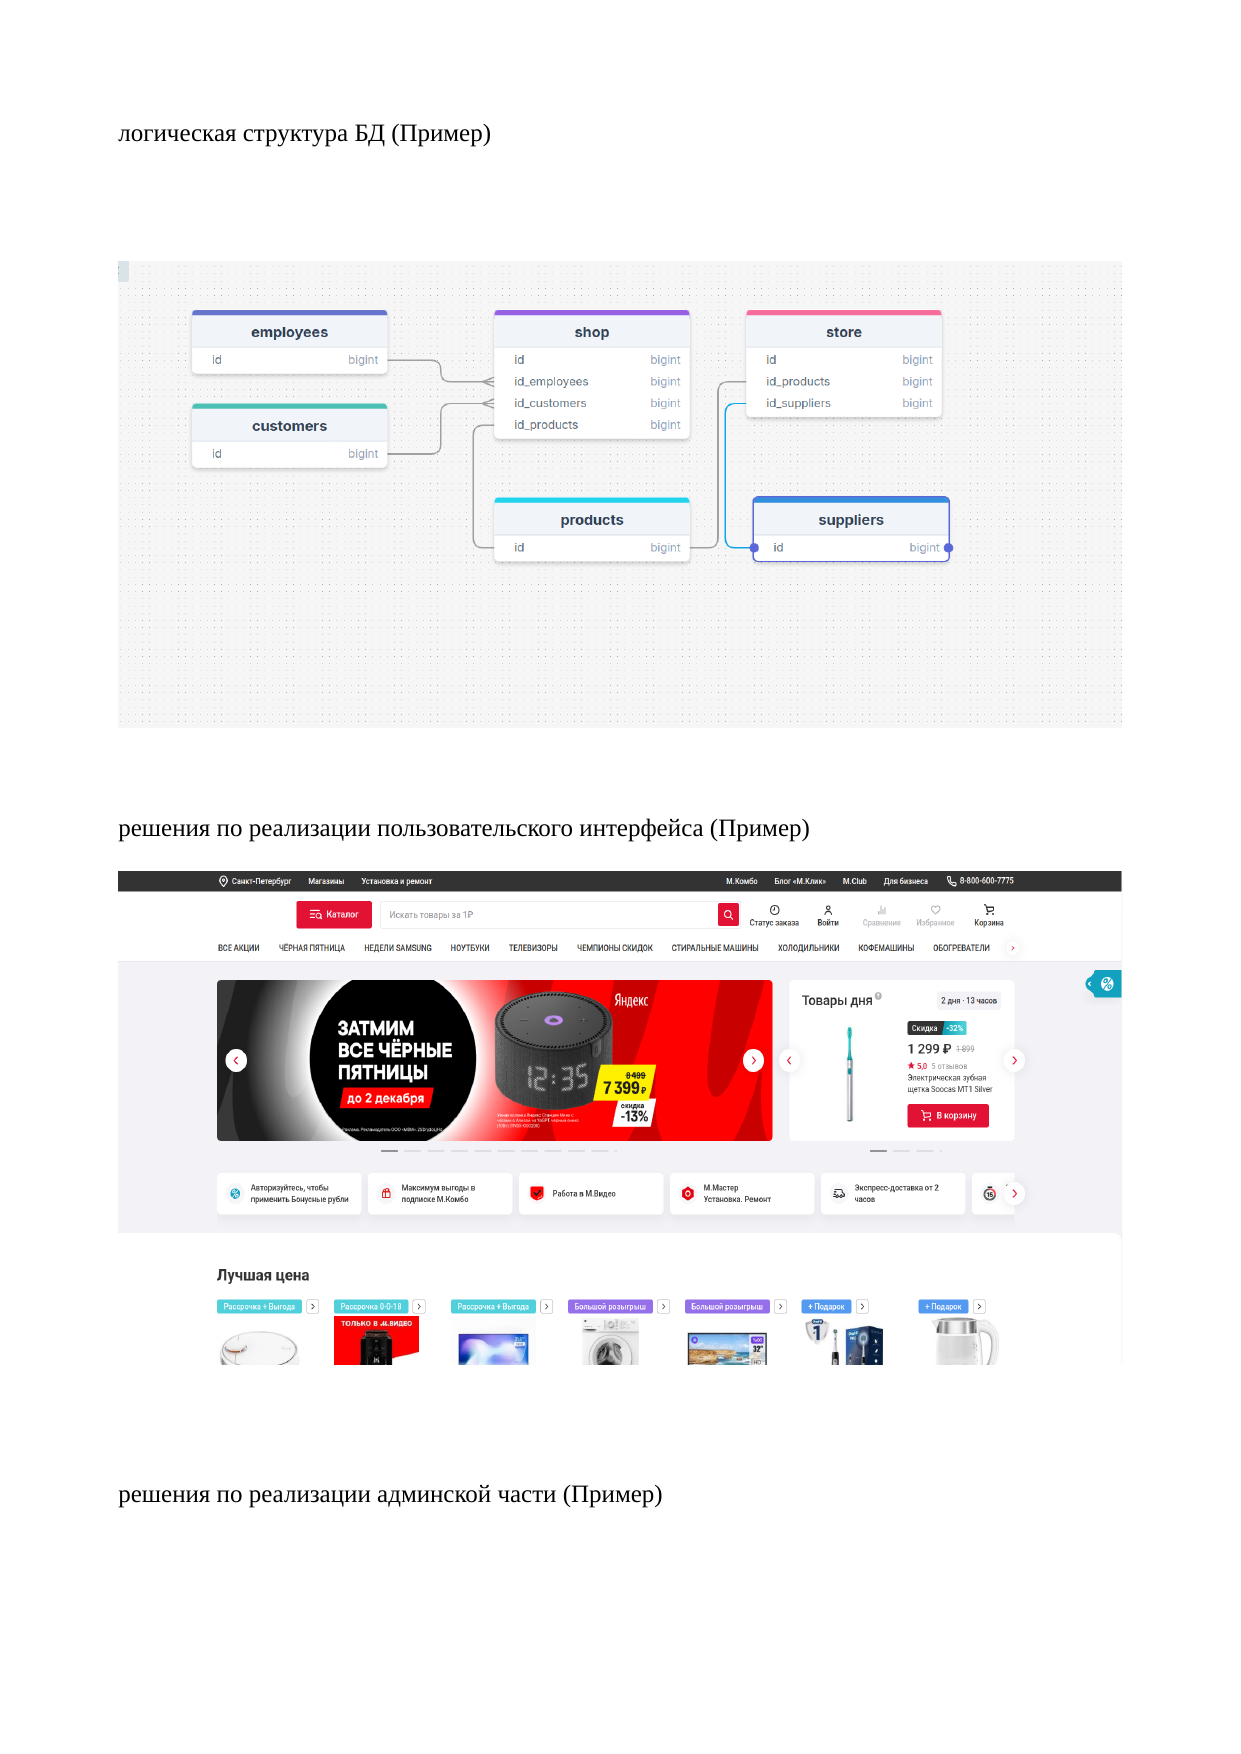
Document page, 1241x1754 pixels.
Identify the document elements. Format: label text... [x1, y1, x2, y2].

picture [118, 261, 1123, 728]
picture [118, 871, 1123, 1365]
text решения по реализации пользовательского интерфейса (Пример) [118, 728, 1122, 842]
text логическая структура БД (Пример) [118, 118, 1122, 147]
text решения по реализации админской части (Пример) [118, 1479, 1122, 1508]
